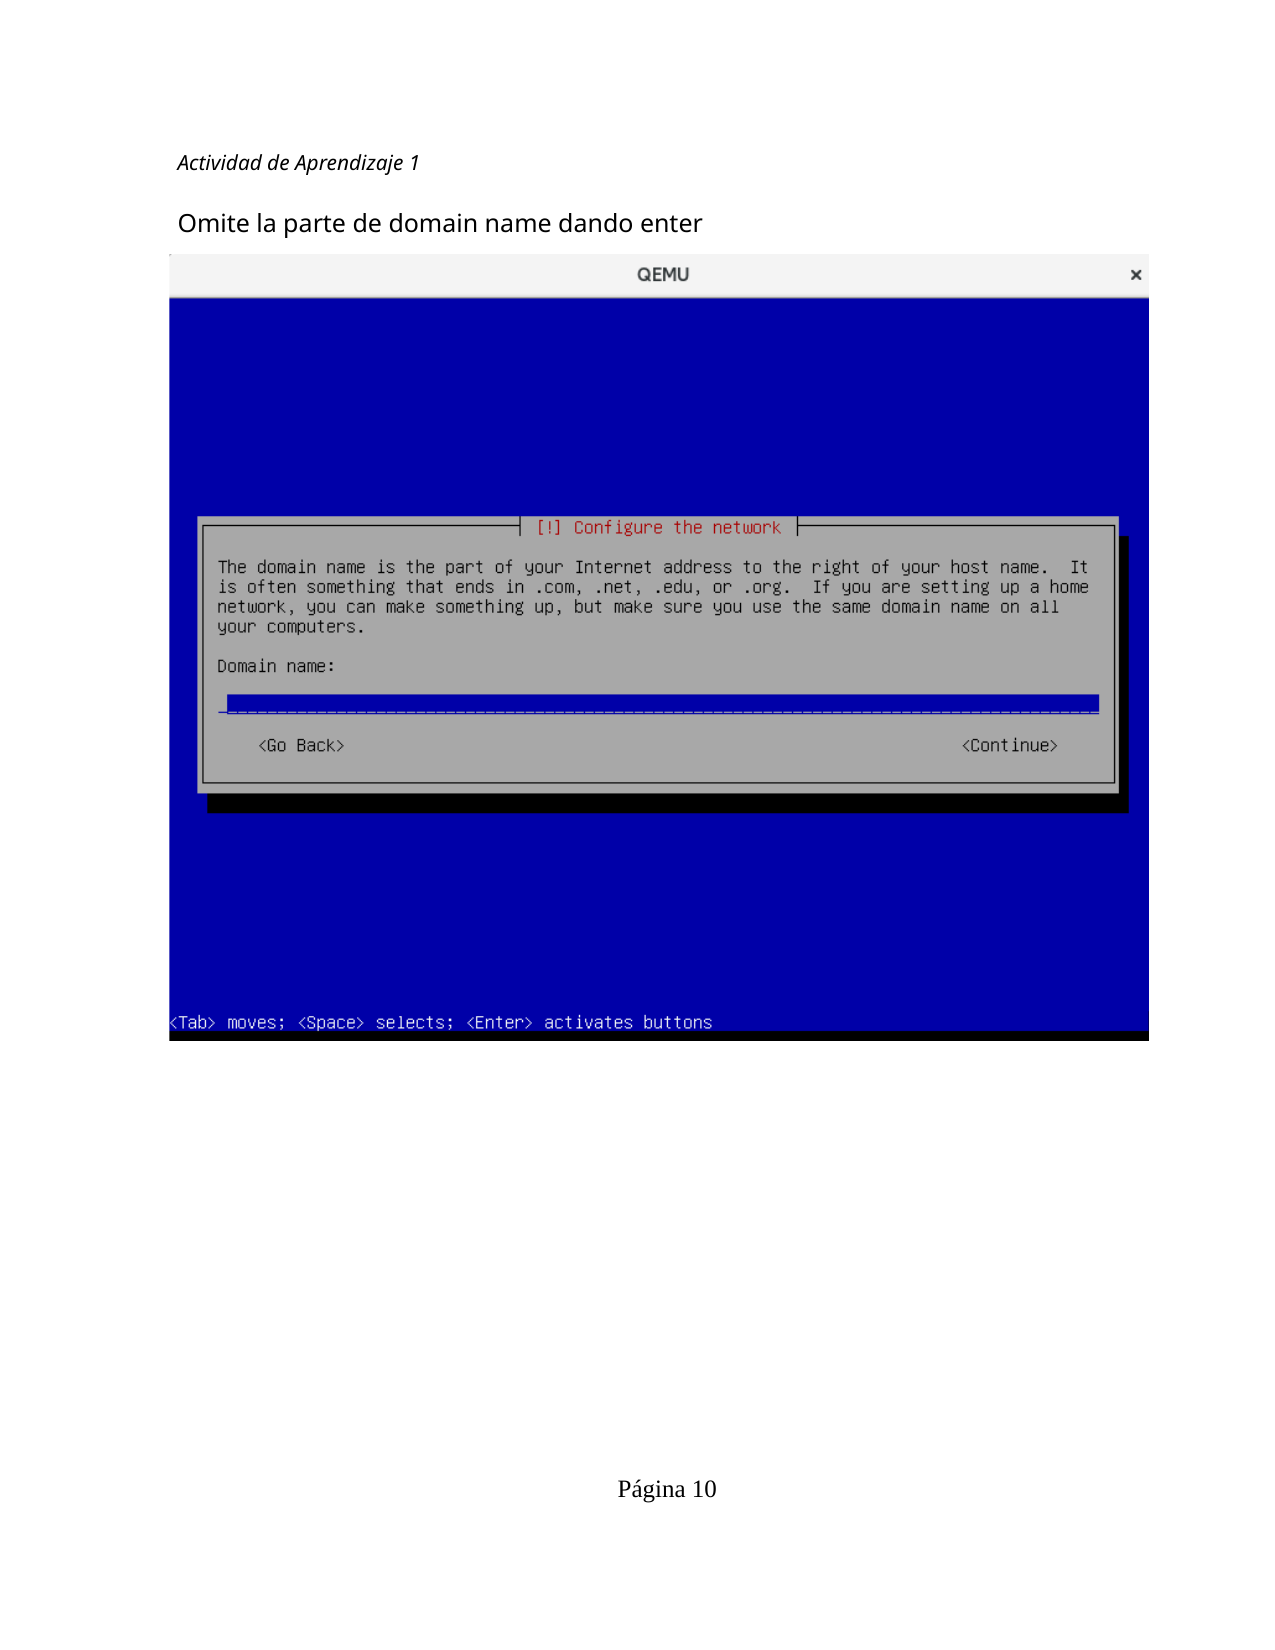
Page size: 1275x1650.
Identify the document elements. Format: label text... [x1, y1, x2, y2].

text Omite la parte de domain name dando enter [177, 206, 1157, 239]
picture [169, 254, 1149, 1041]
